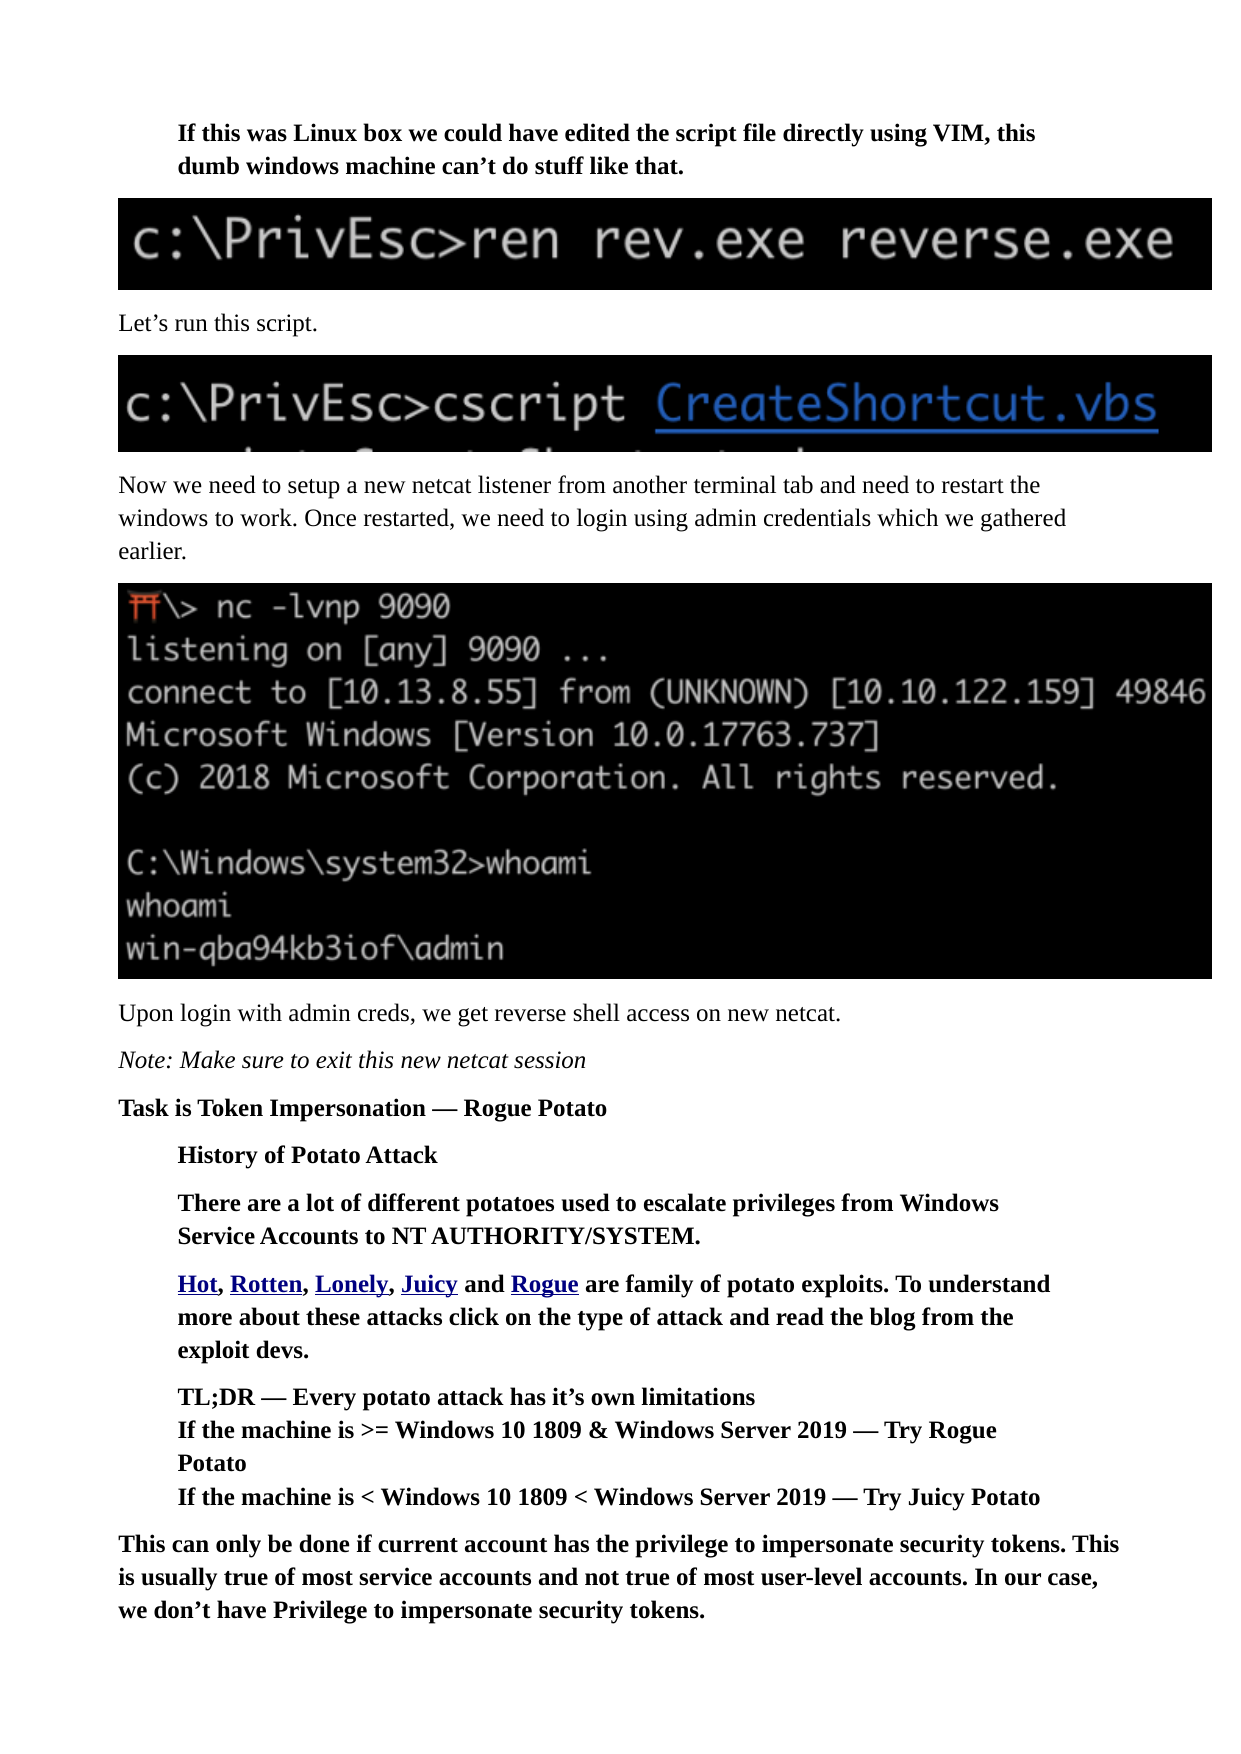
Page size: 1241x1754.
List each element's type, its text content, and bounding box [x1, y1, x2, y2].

text Let’s run this script. [118, 308, 1122, 337]
picture [118, 355, 1212, 452]
text If this was Linux box we could have edited the script file directly using VIM, this dumb windows machine can’t do stuff like that. [177, 118, 1063, 180]
text This can only be done if current account has the privilege to impersonate security tokens. This is usually true of most service accounts and not true of most user-level accounts. In our case, we don’t have Privilege to impersonate security tokens. [118, 1529, 1122, 1624]
text Note: Make sure to exit this new netcat session [118, 1045, 1122, 1074]
text Now we need to setup a new netcat listener from another terminal tab and need to restart the windows to work. Once restarted, we need to login using admin credentials which we gathered earlier. [118, 470, 1122, 565]
text Upon login with admin creds, we get reverse shell access on new netcat. [118, 998, 1122, 1027]
text Hot, Rotten, Lonely, Juicy and Rogue are family of potato exploits. To understand more about these attacks click on the type of attack and read the blog from the exploit devs. [177, 1269, 1063, 1364]
text History of Potato Attack [177, 1141, 1063, 1169]
text TL;DR — Every potato attack has it’s own limitations If the machine is >= Windows 10 1809 & Windows Server 2019 — Try Rogue Potato If the machine is < Windows 10 1809 < Windows Server 2019 — Try Juicy Potato [177, 1382, 1063, 1510]
text Task is Token Impersonation — Rogue Potato [118, 1093, 1122, 1122]
picture [118, 583, 1212, 979]
text There are a lot of different potatoes used to escalate privileges from Windows Service Accounts to NT AUTHORITY/SYSTEM. [177, 1188, 1063, 1250]
picture [118, 198, 1212, 290]
